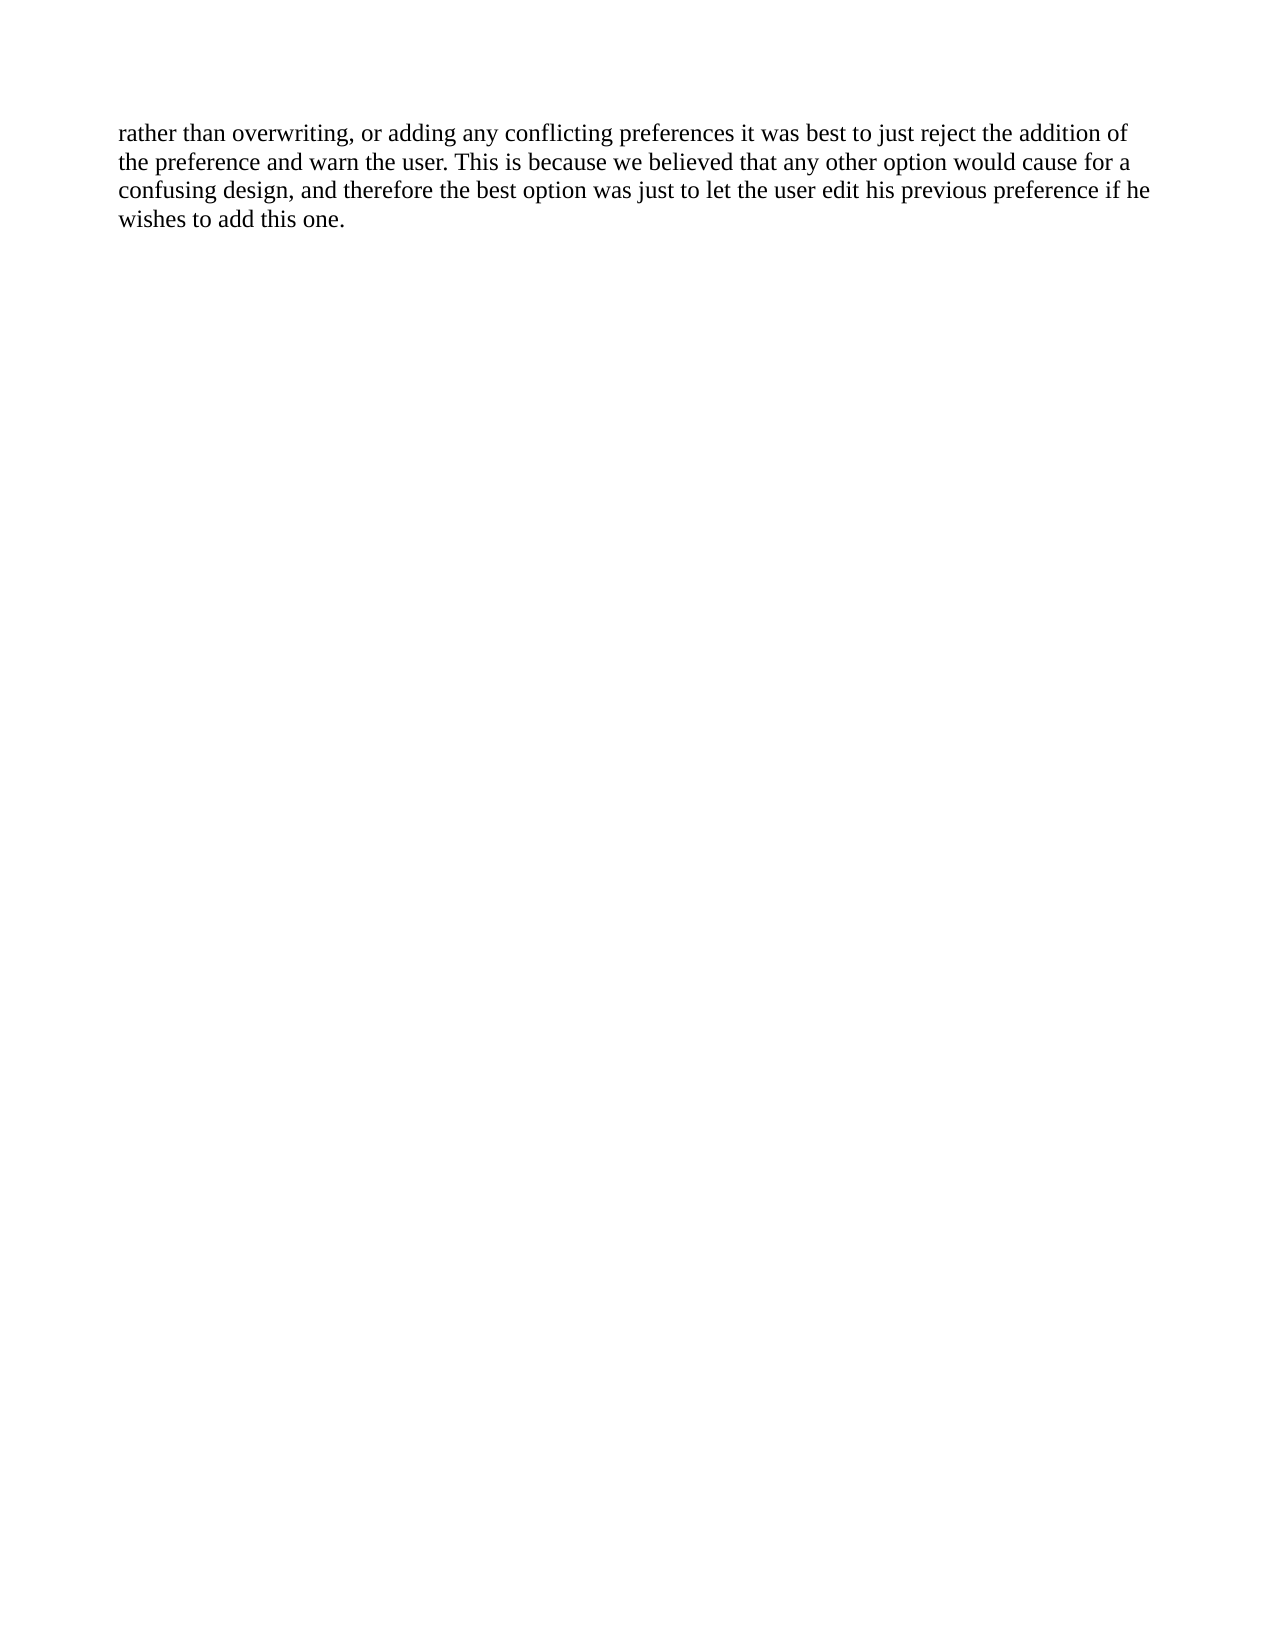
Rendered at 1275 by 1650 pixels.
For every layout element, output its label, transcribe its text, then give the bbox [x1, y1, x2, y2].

text rather than overwriting, or adding any conflicting preferences it was best to just reject the addition of the preference and warn the user. This is because we believed that any other option would cause for a confusing design, and therefore the best option was just to let the user edit his previous preference if he wishes to add this one. [118, 118, 1157, 233]
